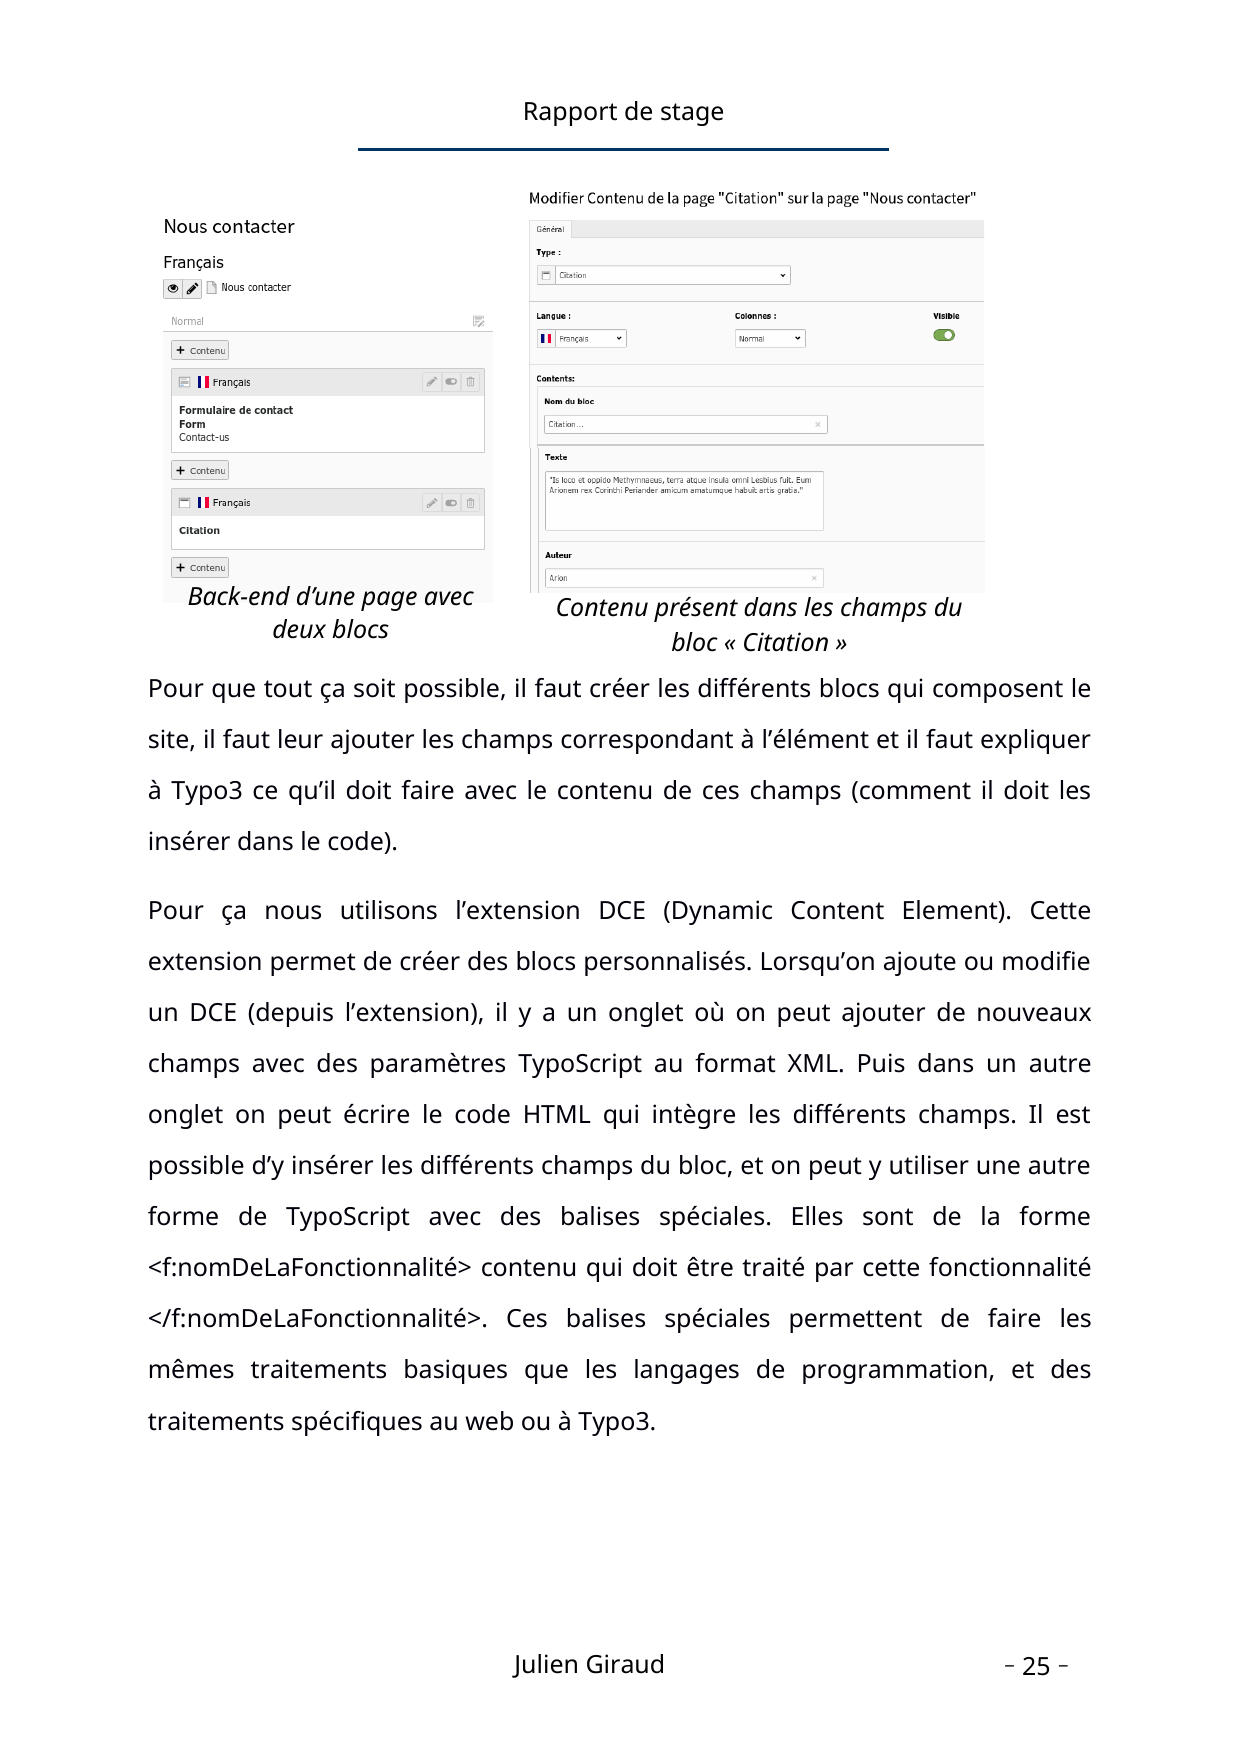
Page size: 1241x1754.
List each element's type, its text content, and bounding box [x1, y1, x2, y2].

picture [426, 593, 433, 603]
picture [522, 184, 985, 593]
picture [278, 593, 285, 603]
picture [205, 593, 212, 603]
picture [393, 593, 400, 603]
picture [379, 593, 386, 603]
picture [191, 597, 198, 603]
picture [192, 589, 199, 595]
picture [332, 593, 339, 603]
picture [151, 205, 495, 603]
text Pour ça nous utilisons l’extension DCE (Dynamic Content Element). Cette extension permet de créer des blocs personnalisés. Lorsqu’on ajoute ou modifie un DCE (depuis l’extension), il y a un onglet où on peut ajouter de nouveaux champs avec des paramètres TypoScript au format XML. Puis dans un autre onglet on peut écrire le code HTML qui intègre les différents champs. Il est possible d’y insérer les différents champs du bloc, et on peut y utiliser une autre forme de TypoScript avec des balises spéciales. Elles sont de la forme <f:nomDeLaFonctionnalité> contenu qui doit être traité par cette fonctionnalité </f:nomDeLaFonctionnalité>. Ces balises spéciales permettent de faire les mêmes traitements basiques que les langages de programmation, et des traitements spécifiques au web ou à Typo3. [148, 893, 1093, 1437]
picture [264, 593, 271, 603]
picture [298, 593, 305, 603]
text Pour que tout ça soit possible, il faut créer les différents blocs qui composent le site, il faut leur ajouter les champs correspondant à l’élément et il faut expliquer à Typo3 ce qu’il doit faire avec le contenu de ces champs (comment il doit les insérer dans le code). [148, 671, 1093, 858]
